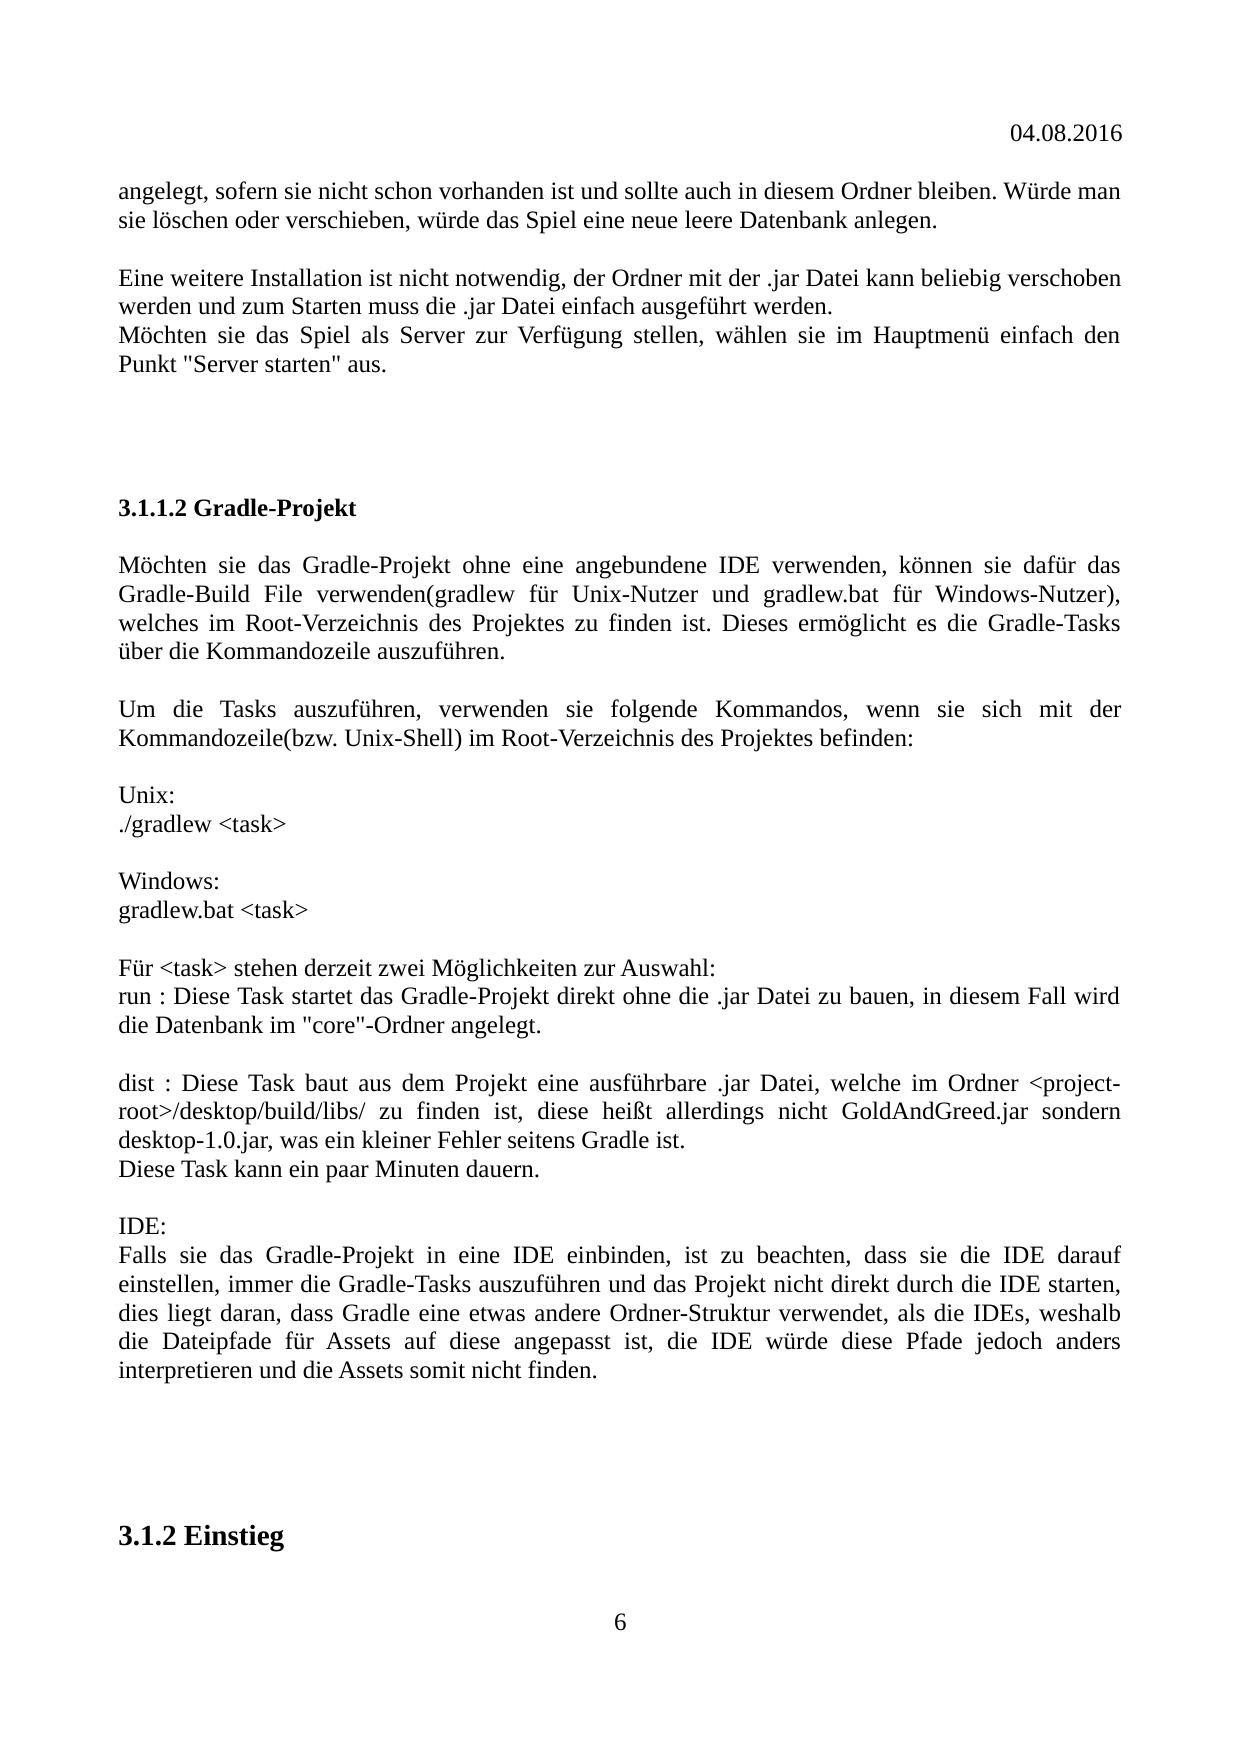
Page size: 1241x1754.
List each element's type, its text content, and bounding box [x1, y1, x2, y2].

text ./gradlew <task> [118, 809, 1122, 838]
text Möchten sie das Spiel als Server zur Verfügung stellen, wählen sie im Hauptmenü einfach den Punkt "Server starten" aus. [118, 320, 1122, 378]
text IDE: [118, 1211, 1122, 1240]
text run : Diese Task startet das Gradle-Projekt direkt ohne die .jar Datei zu bauen, in diesem Fall wird die Datenbank im "core"-Ordner angelegt. [118, 981, 1122, 1039]
text 3.1.2 Einstieg [118, 1518, 1122, 1552]
text gradlew.bat <task> [118, 895, 1122, 924]
text Unix: [118, 780, 1122, 809]
text Diese Task kann ein paar Minuten dauern. [118, 1154, 1122, 1183]
text angelegt, sofern sie nicht schon vorhanden ist und sollte auch in diesem Ordner bleiben. Würde man sie löschen oder verschieben, würde das Spiel eine neue leere Datenbank anlegen. [118, 176, 1122, 234]
text Eine weitere Installation ist nicht notwendig, der Ordner mit der .jar Datei kann beliebig verschoben werden und zum Starten muss die .jar Datei einfach ausgeführt werden. [118, 263, 1122, 320]
text Möchten sie das Gradle-Projekt ohne eine angebundene IDE verwenden, können sie dafür das Gradle-Build File verwenden(gradlew für Unix-Nutzer und gradlew.bat für Windows-Nutzer), welches im Root-Verzeichnis des Projektes zu finden ist. Dieses ermöglicht es die Gradle-Tasks über die Kommandozeile auszuführen. [118, 550, 1122, 665]
text Windows: [118, 866, 1122, 895]
text 3.1.1.2 Gradle-Projekt [118, 493, 1122, 521]
text Für <task> stehen derzeit zwei Möglichkeiten zur Auswahl: [118, 953, 1122, 981]
text Um die Tasks auszuführen, verwenden sie folgende Kommandos, wenn sie sich mit der Kommandozeile(bzw. Unix-Shell) im Root-Verzeichnis des Projektes befinden: [118, 694, 1122, 751]
text dist : Diese Task baut aus dem Projekt eine ausführbare .jar Datei, welche im Ordner <project-root>/desktop/build/libs/ zu finden ist, diese heißt allerdings nicht GoldAndGreed.jar sondern desktop-1.0.jar, was ein kleiner Fehler seitens Gradle ist. [118, 1068, 1122, 1154]
text Falls sie das Gradle-Projekt in eine IDE einbinden, ist zu beachten, dass sie die IDE darauf einstellen, immer die Gradle-Tasks auszuführen und das Projekt nicht direkt durch die IDE starten, dies liegt daran, dass Gradle eine etwas andere Ordner-Struktur verwendet, als die IDEs, weshalb die Dateipfade für Assets auf diese angepasst ist, die IDE würde diese Pfade jedoch anders interpretieren und die Assets somit nicht finden. [118, 1240, 1122, 1384]
